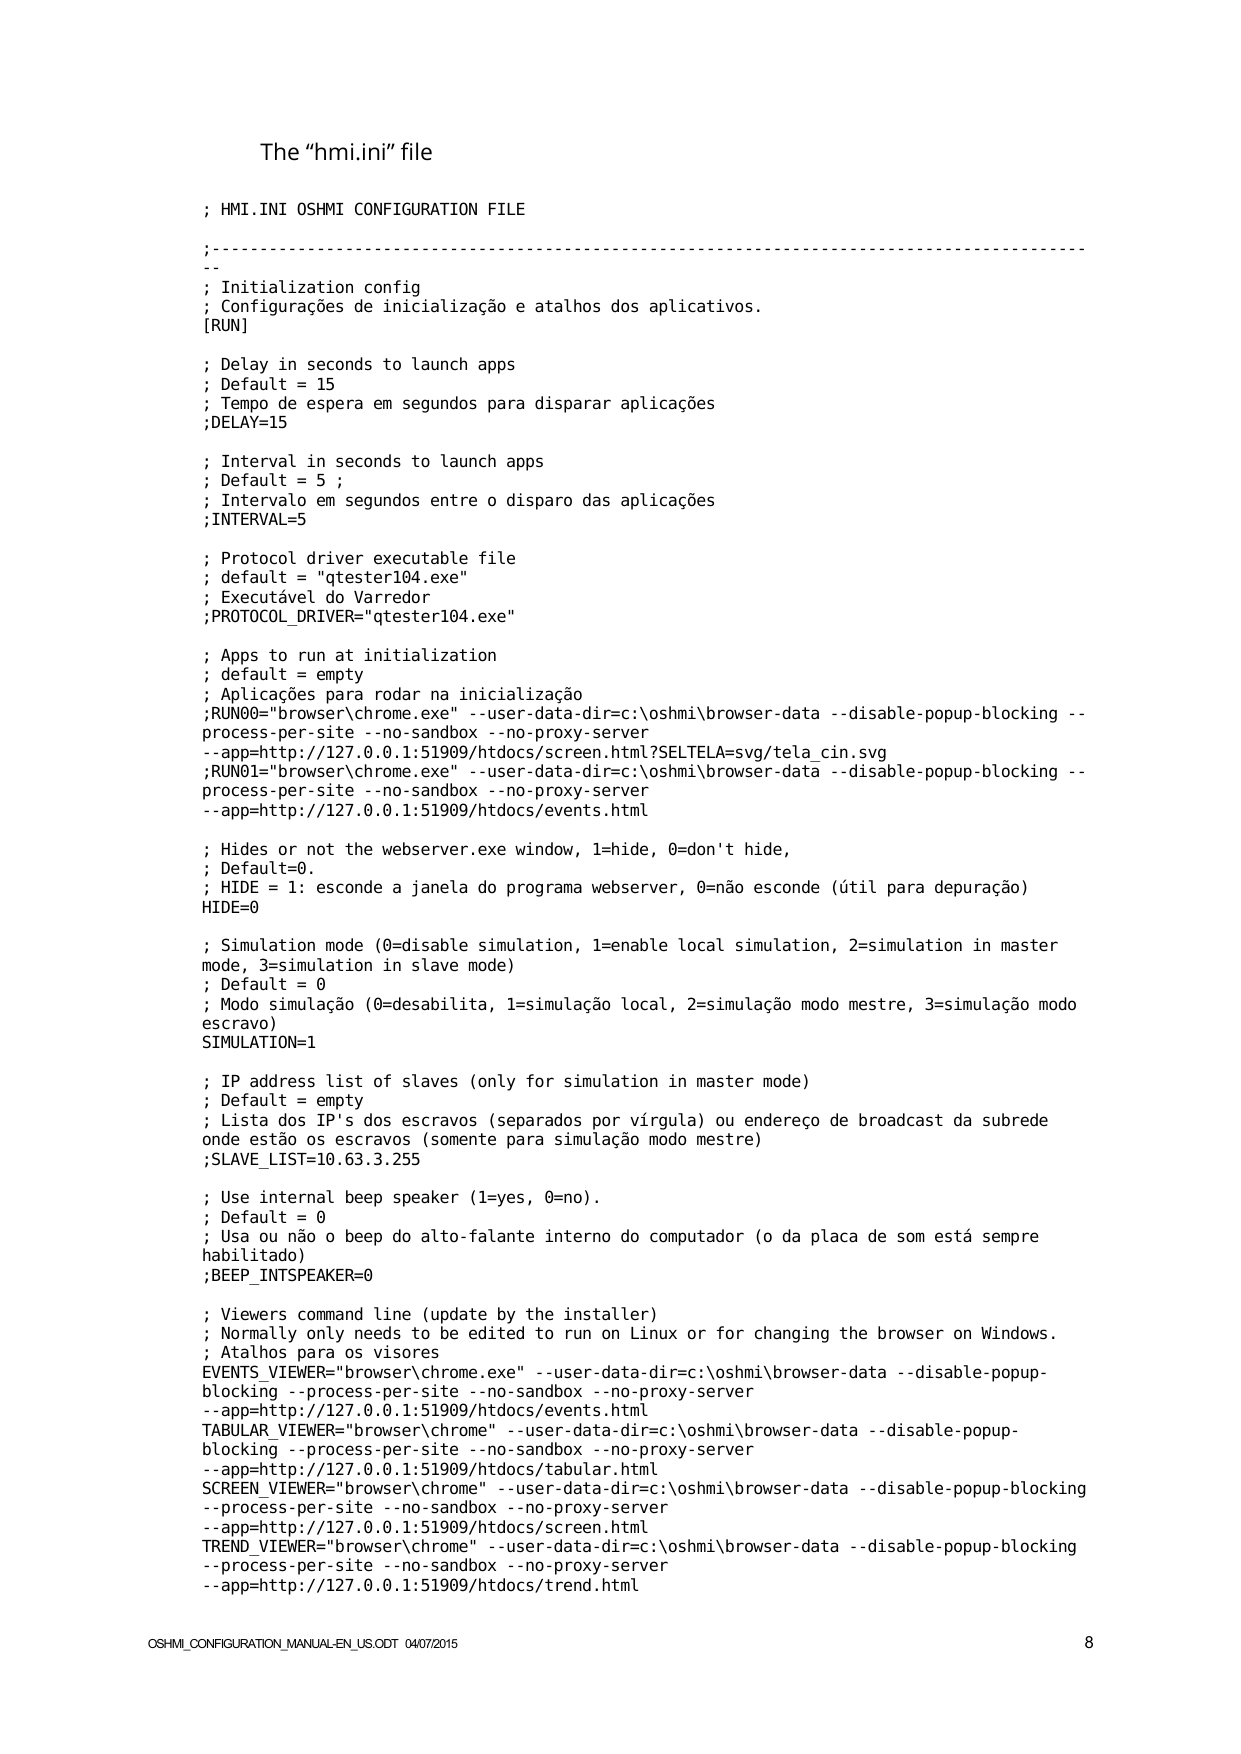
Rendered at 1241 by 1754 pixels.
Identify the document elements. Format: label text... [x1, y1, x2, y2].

text ; default = empty [202, 665, 1093, 684]
text ;INTERVAL=5 [202, 510, 1093, 529]
text TREND_VIEWER="browser\chrome" --user-data-dir=c:\oshmi\browser-data --disable-popup-blocking --process-per-site --no-sandbox --no-proxy-server --app=http://127.0.0.1:51909/htdocs/trend.html [202, 1537, 1093, 1595]
text ; Delay in seconds to launch apps [202, 355, 1093, 374]
text ;BEEP_INTSPEAKER=0 [202, 1266, 1093, 1285]
text ; HMI.INI OSHMI CONFIGURATION FILE [202, 200, 1093, 219]
text ; Default=0. [202, 859, 1093, 878]
text ; Configurações de inicialização e atalhos dos aplicativos. [202, 297, 1093, 316]
text ;SLAVE_LIST=10.63.3.255 [202, 1149, 1093, 1169]
text ; Usa ou não o beep do alto-falante interno do computador (o da placa de som está sempre habilitado) [202, 1227, 1093, 1266]
text ; Lista dos IP's dos escravos (separados por vírgula) ou endereço de broadcast da subrede onde estão os escravos (somente para simulação modo mestre) [202, 1111, 1093, 1149]
text ; Modo simulação (0=desabilita, 1=simulação local, 2=simulação modo mestre, 3=simulação modo escravo) [202, 994, 1093, 1033]
text SCREEN_VIEWER="browser\chrome" --user-data-dir=c:\oshmi\browser-data --disable-popup-blocking --process-per-site --no-sandbox --no-proxy-server --app=http://127.0.0.1:51909/htdocs/screen.html [202, 1479, 1093, 1537]
text ; Aplicações para rodar na inicialização [202, 684, 1093, 704]
text ; IP address list of slaves (only for simulation in master mode) [202, 1072, 1093, 1091]
text ; Hides or not the webserver.exe window, 1=hide, 0=don't hide, [202, 839, 1093, 859]
text ; default = "qtester104.exe" [202, 568, 1093, 588]
text ; Atalhos para os visores [202, 1343, 1093, 1363]
text ; Intervalo em segundos entre o disparo das aplicações [202, 491, 1093, 510]
text EVENTS_VIEWER="browser\chrome.exe" --user-data-dir=c:\oshmi\browser-data --disable-popup-blocking --process-per-site --no-sandbox --no-proxy-server --app=http://127.0.0.1:51909/htdocs/events.html [202, 1363, 1093, 1421]
text ; Default = 0 [202, 975, 1093, 994]
text ;PROTOCOL_DRIVER="qtester104.exe" [202, 607, 1093, 626]
text ;RUN00="browser\chrome.exe" --user-data-dir=c:\oshmi\browser-data --disable-popup-blocking --process-per-site --no-sandbox --no-proxy-server --app=http://127.0.0.1:51909/htdocs/screen.html?SELTELA=svg/tela_cin.svg [202, 704, 1093, 762]
text [RUN] [202, 316, 1093, 336]
text ; Tempo de espera em segundos para disparar aplicações [202, 394, 1093, 413]
text SIMULATION=1 [202, 1033, 1093, 1053]
text ; Simulation mode (0=disable simulation, 1=enable local simulation, 2=simulation in master mode, 3=simulation in slave mode) [202, 936, 1093, 975]
text ; Executável do Varredor [202, 588, 1093, 607]
text ; HIDE = 1: esconde a janela do programa webserver, 0=não esconde (útil para depuração) [202, 878, 1093, 898]
subtitle The “hmi.ini” file [260, 136, 1093, 167]
text ; Protocol driver executable file [202, 549, 1093, 568]
text ; Initialization config [202, 278, 1093, 297]
text ;RUN01="browser\chrome.exe" --user-data-dir=c:\oshmi\browser-data --disable-popup-blocking --process-per-site --no-sandbox --no-proxy-server --app=http://127.0.0.1:51909/htdocs/events.html [202, 762, 1093, 820]
text ; Default = 0 [202, 1208, 1093, 1227]
text HIDE=0 [202, 898, 1093, 917]
text ; Use internal beep speaker (1=yes, 0=no). [202, 1188, 1093, 1208]
text ; Viewers command line (update by the installer) [202, 1304, 1093, 1324]
text ; Apps to run at initialization [202, 646, 1093, 665]
text ; Default = 15 [202, 374, 1093, 394]
text ;---------------------------------------------------------------------------------------------- [202, 239, 1093, 278]
text ; Default = 5 ; [202, 471, 1093, 491]
text ; Normally only needs to be edited to run on Linux or for changing the browser on Windows. [202, 1324, 1093, 1343]
text ; Interval in seconds to launch apps [202, 452, 1093, 471]
text ; Default = empty [202, 1091, 1093, 1111]
text ;DELAY=15 [202, 413, 1093, 433]
text TABULAR_VIEWER="browser\chrome" --user-data-dir=c:\oshmi\browser-data --disable-popup-blocking --process-per-site --no-sandbox --no-proxy-server --app=http://127.0.0.1:51909/htdocs/tabular.html [202, 1421, 1093, 1479]
